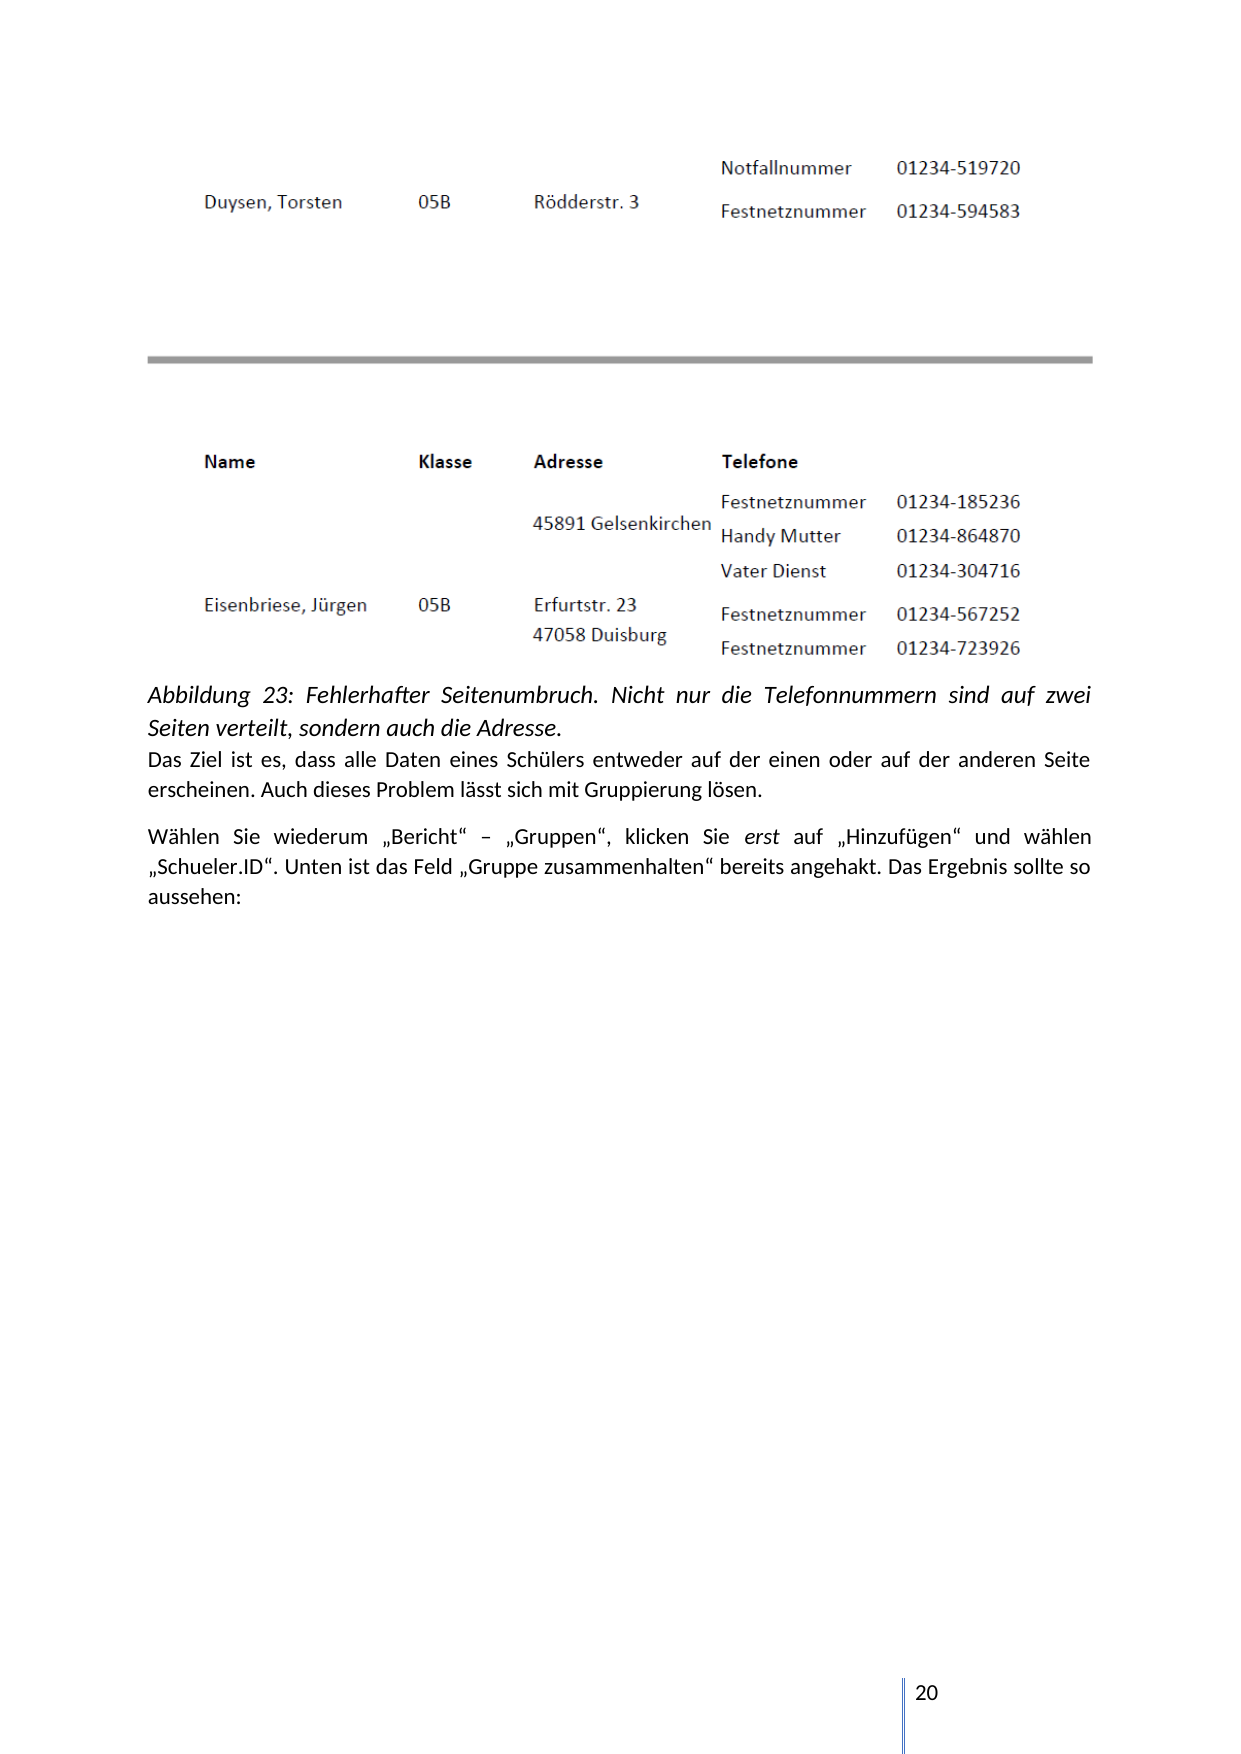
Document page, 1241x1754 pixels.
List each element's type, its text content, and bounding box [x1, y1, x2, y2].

text Wählen Sie wiederum „Bericht“ – „Gruppen“, klicken Sie erst auf „Hinzufügen“ und wählen „Schueler.ID“. Unten ist das Feld „Gruppe zusammenhalten“ bereits angehakt. Das Ergebnis sollte so aussehen: [148, 822, 1093, 911]
text Das Ziel ist es, dass alle Daten eines Schülers entweder auf der einen oder auf der anderen Seite erscheinen. Auch dieses Problem lässt sich mit Gruppierung lösen. [148, 743, 1093, 803]
text Abbildung 23: Fehlerhafter Seitenumbruch. Nicht nur die Telefonnummern sind auf zwei Seiten verteilt, sondern auch die Adresse. [148, 665, 1093, 743]
text [148, 148, 1093, 160]
picture [147, 160, 1093, 665]
